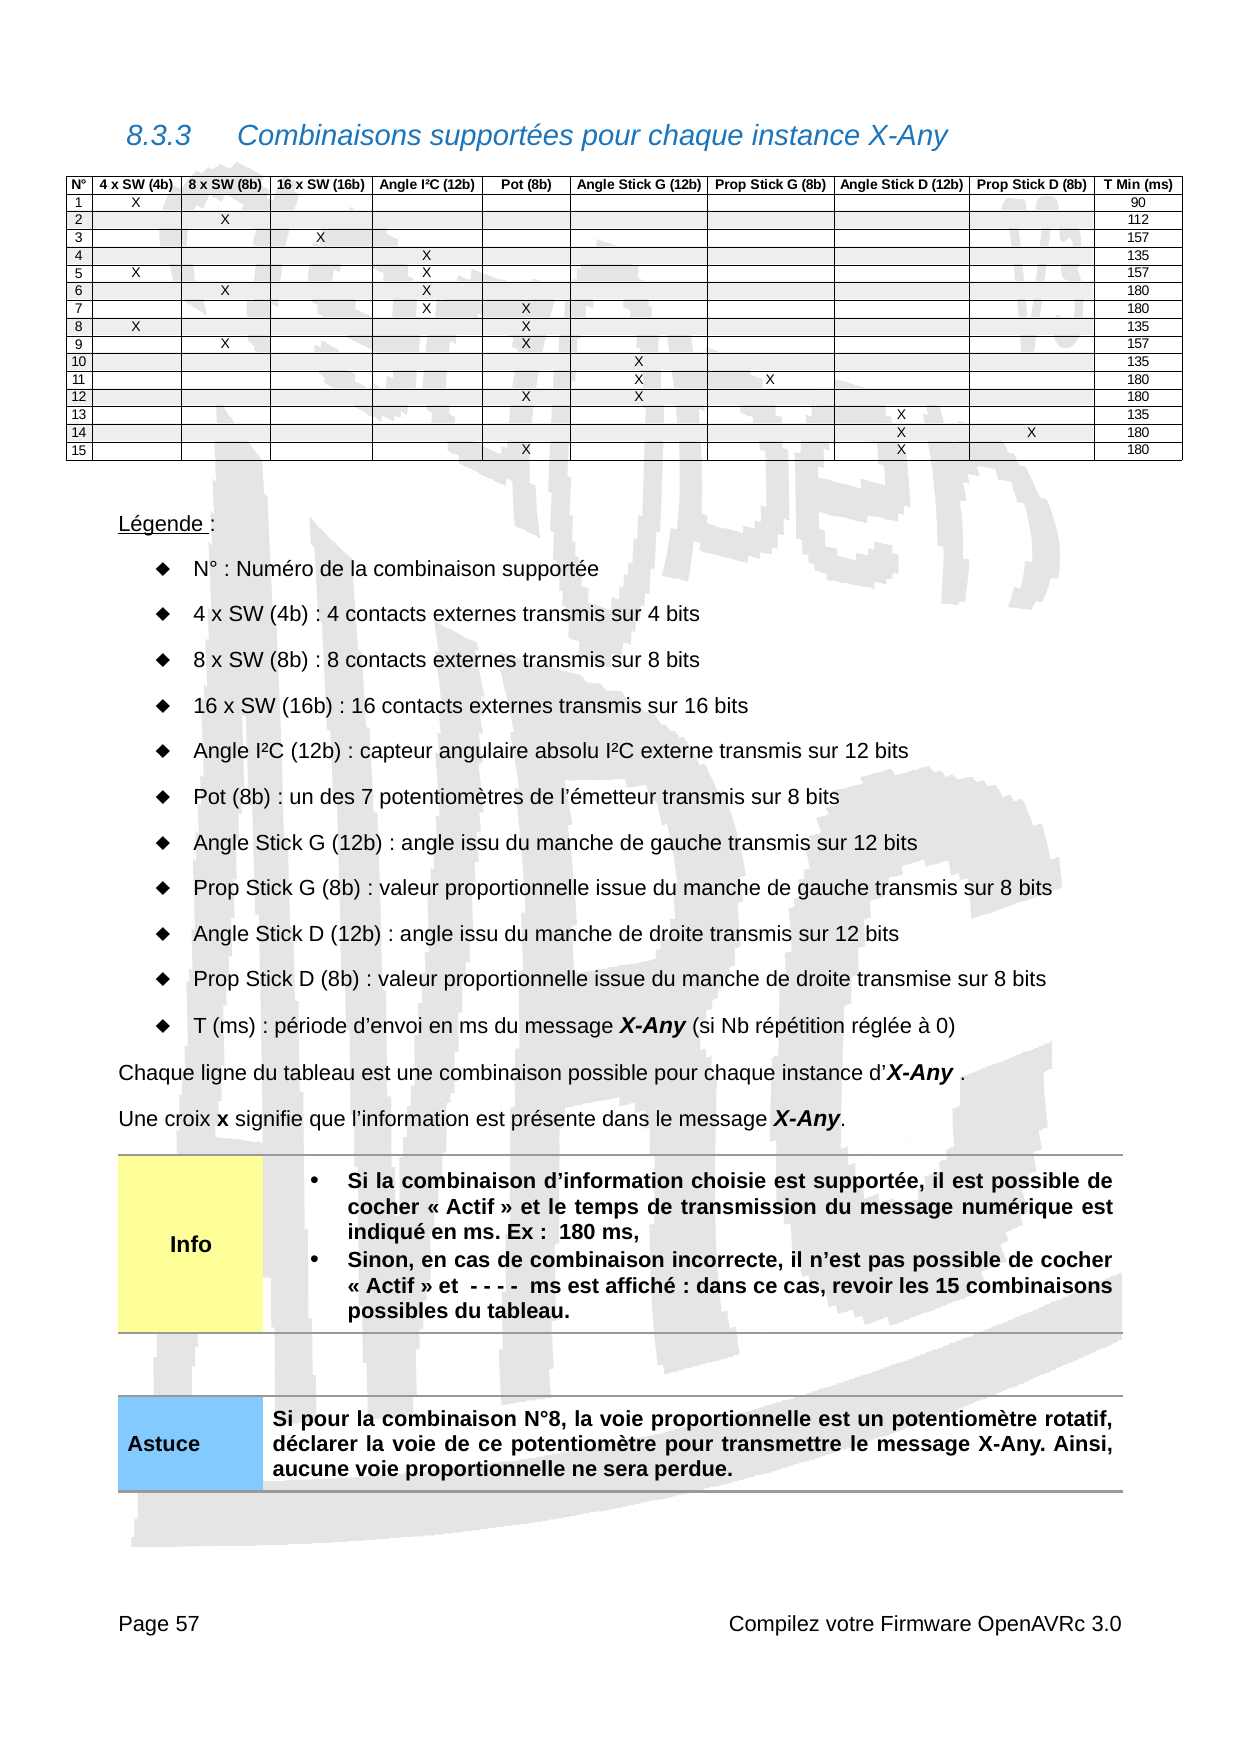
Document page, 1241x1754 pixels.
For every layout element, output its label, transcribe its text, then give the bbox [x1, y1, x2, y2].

list Prop Stick G (8b) : valeur proportionnelle issue du manche de gauche transmis sur 8 bits [156, 875, 1122, 901]
subtitle Combinaisons supportées pour chaque instance X-Any [118, 118, 1122, 152]
list T (ms) : période d’envoi en ms du message X-Any (si Nb répétition réglée à 0) [156, 1012, 1122, 1039]
text Une croix x signifie que l’information est présente dans le message X-Any. [118, 1105, 1122, 1131]
list N° : Numéro de la combinaison supportée [156, 556, 1122, 582]
list Angle Stick D (12b) : angle issu du manche de droite transmis sur 12 bits [156, 921, 1122, 947]
list 4 x SW (4b) : 4 contacts externes transmis sur 4 bits [156, 601, 1122, 627]
list Prop Stick D (8b) : valeur proportionnelle issue du manche de droite transmise sur 8 bits [156, 966, 1122, 992]
list Angle I²C (12b) : capteur angulaire absolu I²C externe transmis sur 12 bits [156, 738, 1122, 764]
table_header Astuce [118, 1397, 263, 1490]
text Chaque ligne du tableau est une combinaison possible pour chaque instance d’X-Any . [118, 1059, 1122, 1085]
text Légende : [118, 511, 1122, 536]
list Angle Stick G (12b) : angle issu du manche de gauche transmis sur 12 bits [156, 829, 1122, 855]
table_header Si pour la combinaison N°8, la voie proportionnelle est un potentiomètre rotatif, déclarer la voie de ce potentiomètre pour transmettre le message X-Any. Ainsi, aucune voie proportionnelle ne sera perdue. [264, 1397, 1122, 1490]
list Pot (8b) : un des 7 potentiomètres de l’émetteur transmis sur 8 bits [156, 784, 1122, 810]
table_header Info [118, 1156, 263, 1332]
list 16 x SW (16b) : 16 contacts externes transmis sur 16 bits [156, 692, 1122, 718]
table_header Si la combinaison d’information choisie est supportée, il est possible de cocher « Actif » et le temps de transmission du message numérique est indiqué en ms. Ex : 180 ms, Sinon, en cas de combinaison incorrecte, il n’est pas possible de cocher « Actif » et - - - - ms est affiché : dans ce cas, revoir les 15 combinaisons possibles du tableau. [264, 1156, 1122, 1332]
list 8 x SW (8b) : 8 contacts externes transmis sur 8 bits [156, 647, 1122, 673]
